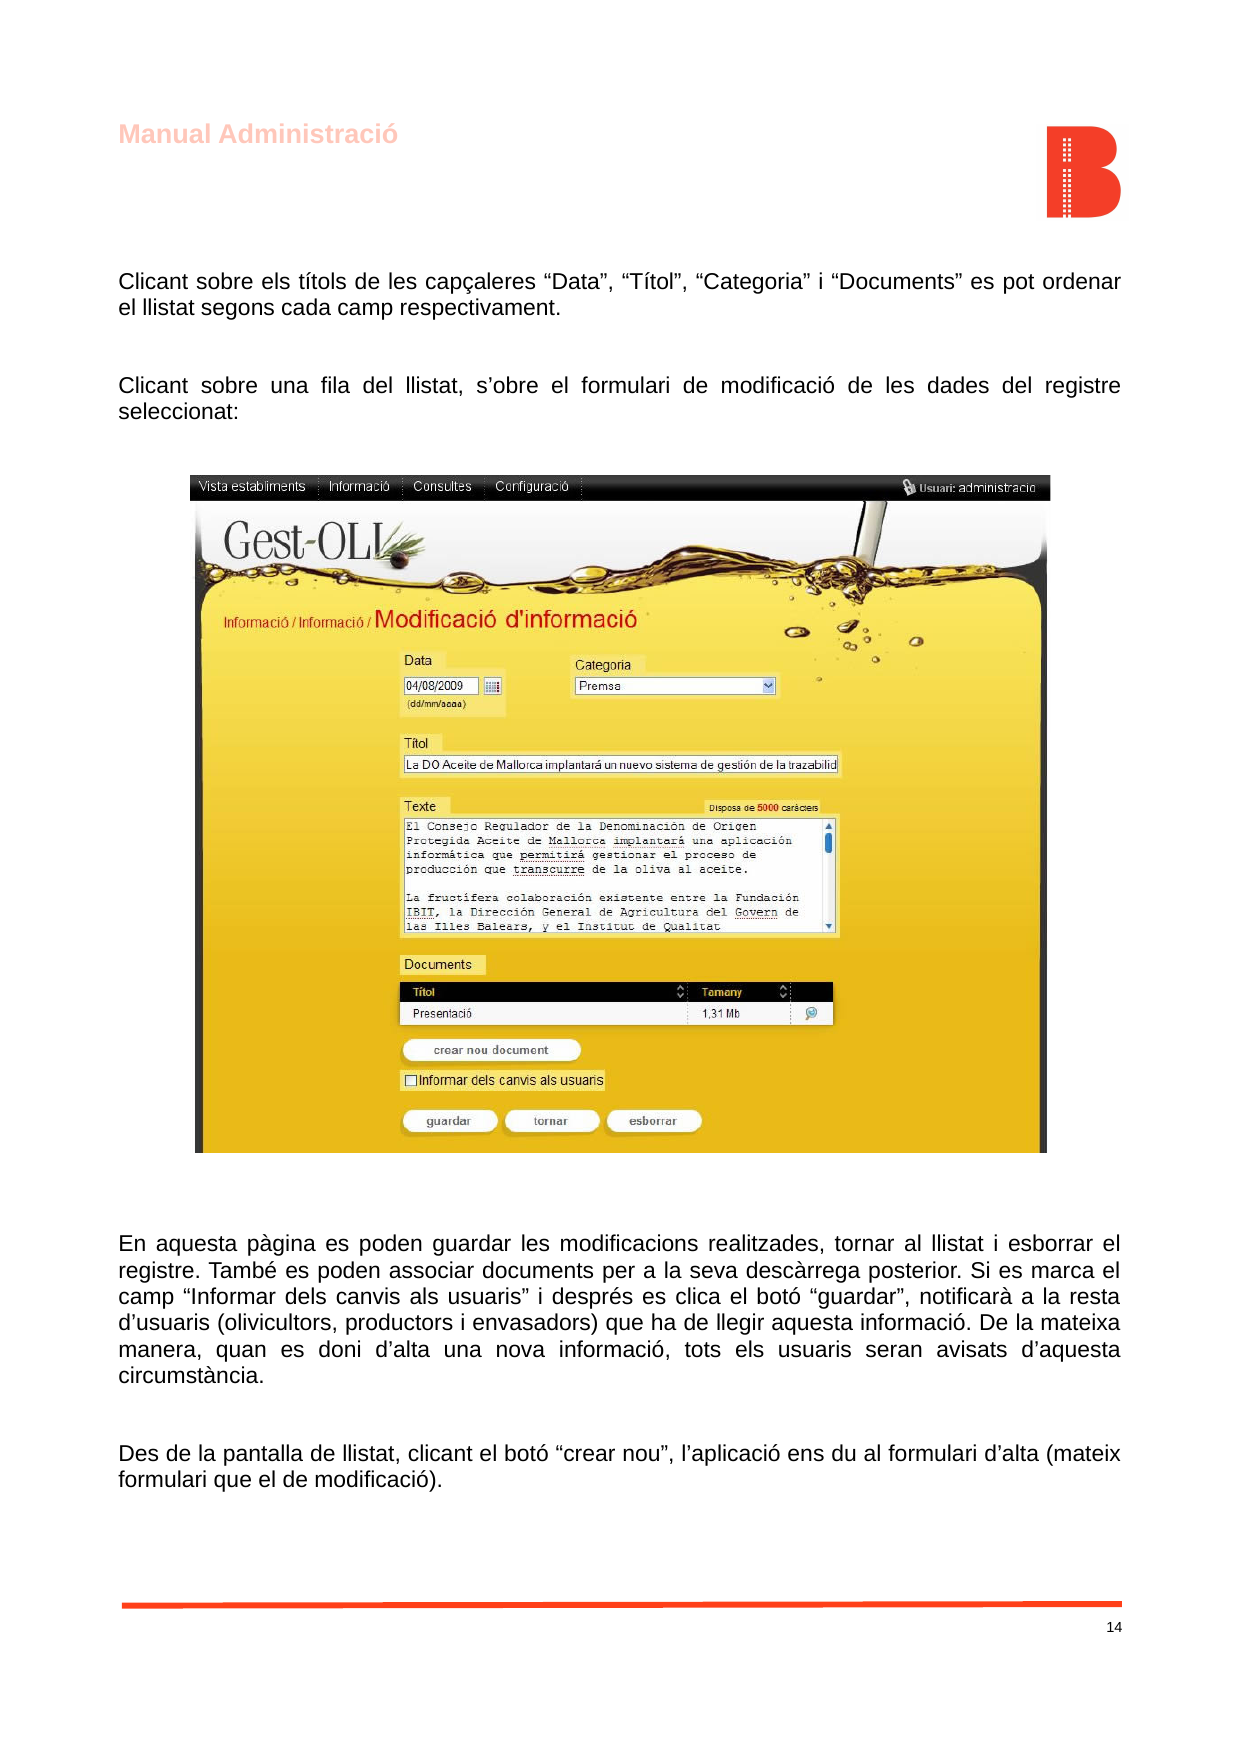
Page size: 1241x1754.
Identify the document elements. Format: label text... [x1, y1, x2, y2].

text En aquesta pàgina es poden guardar les modificacions realitzades, tornar al llistat i esborrar el registre. També es poden associar documents per a la seva descàrrega posterior. Si es marca el camp “Informar dels canvis als usuaris” i després es clica el botó “guardar”, notificarà a la resta d’usuaris (olivicultors, productors i envasadors) que ha de llegir aquesta informació. De la mateixa manera, quan es doni d’alta una nova informació, tots els usuaris seran avisats d’aquesta circumstància. [118, 1230, 1122, 1388]
picture [190, 475, 1051, 1153]
text Clicant sobre una fila del llistat, s’obre el formulari de modificació de les dades del registre seleccionat: [118, 372, 1122, 424]
text Clicant sobre els títols de les capçaleres “Data”, “Títol”, “Categoria” i “Documents” es pot ordenar el llistat segons cada camp respectivament. [118, 268, 1122, 320]
text Des de la pantalla de llistat, clicant el botó “crear nou”, l’aplicació ens du al formulari d’alta (mateix formulari que el de modificació). [118, 1440, 1122, 1492]
picture [1036, 124, 1130, 221]
